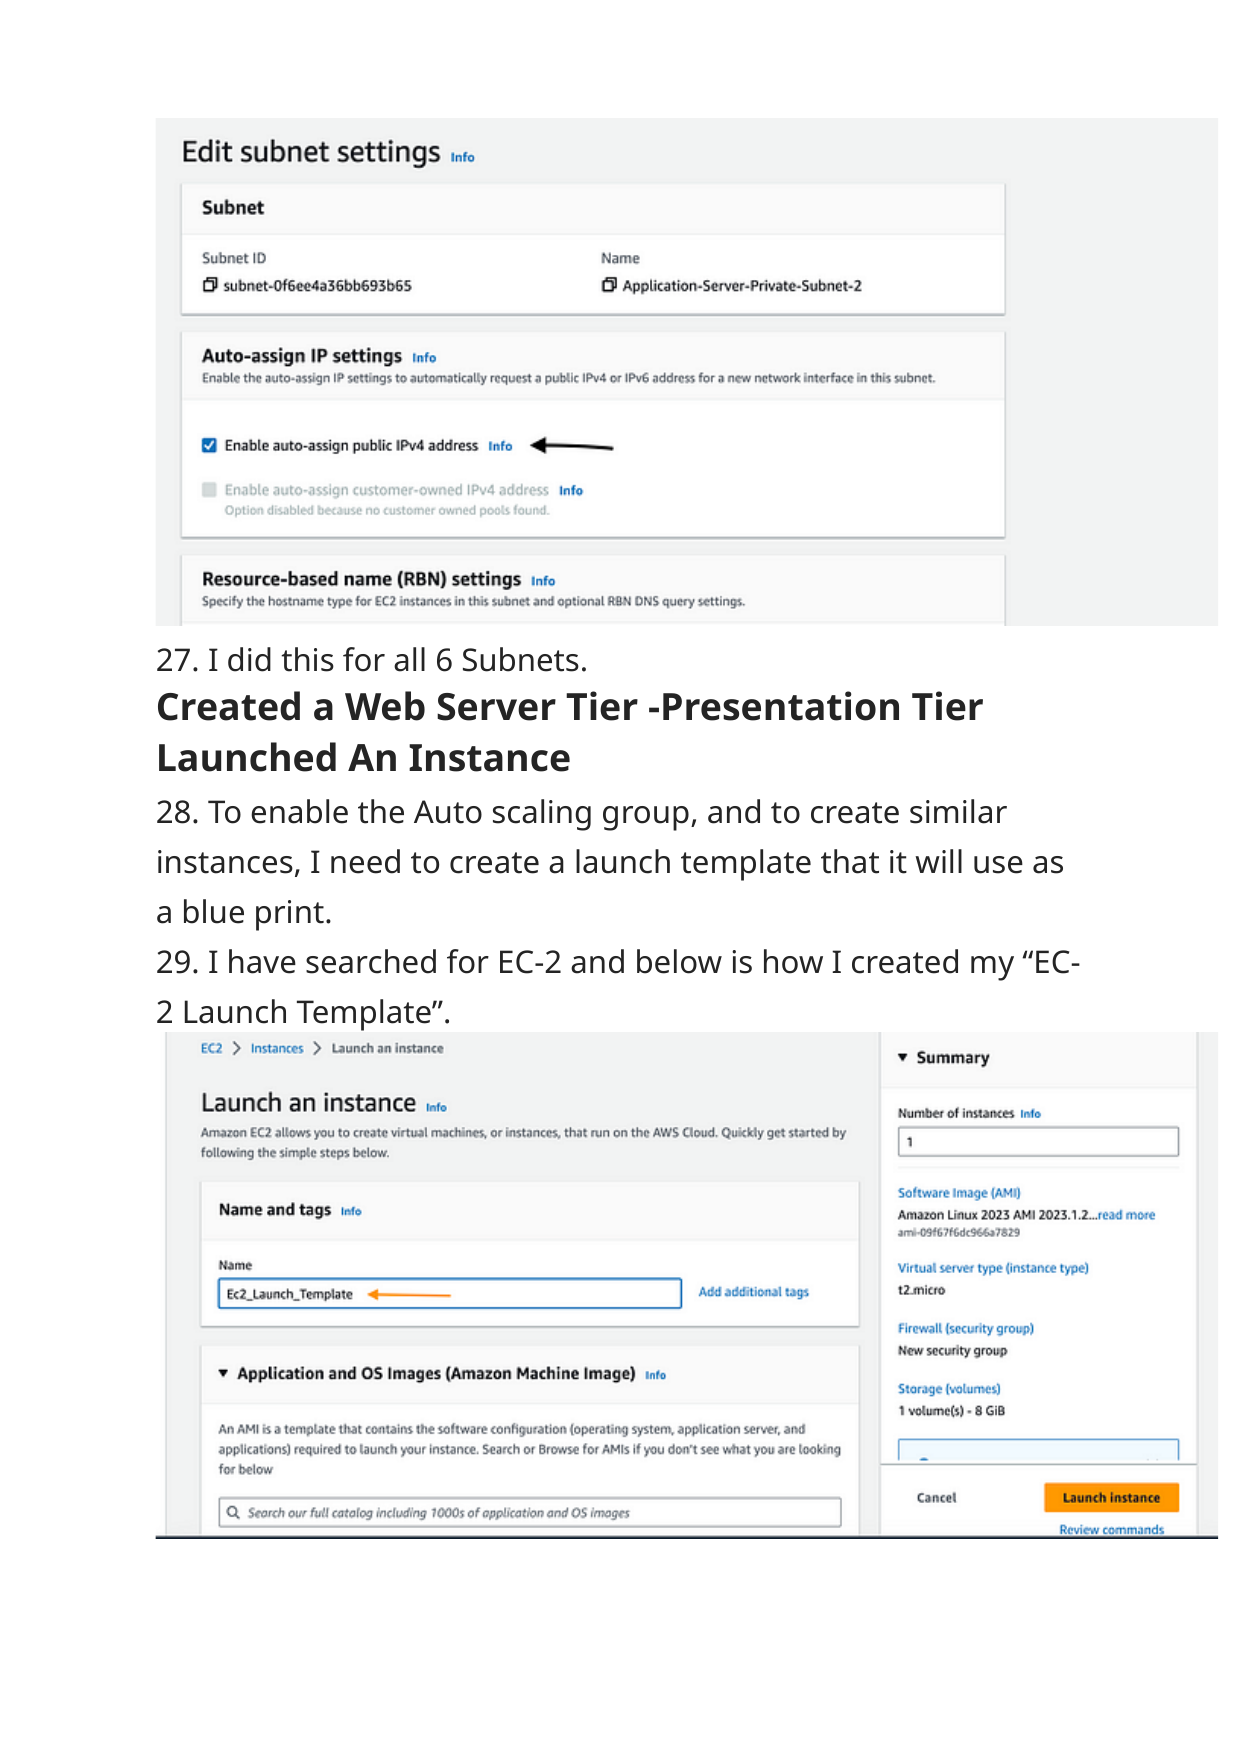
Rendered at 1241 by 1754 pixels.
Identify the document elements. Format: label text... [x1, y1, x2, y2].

text 28. To enable the Auto scaling group, and to create similar instances, I need to create a launch template that it will use as a blue print. [156, 782, 1084, 932]
text 29. I have searched for EC-2 and below is how I created my “EC-2 Launch Template”. [156, 932, 1084, 1032]
picture [155, 1032, 1219, 1539]
picture [155, 118, 1219, 626]
subtitle Launched An Instance [156, 731, 1084, 782]
text 27. I did this for all 6 Subnets. [156, 630, 1084, 680]
subtitle Created a Web Server Tier -Presentation Tier [156, 680, 1084, 731]
